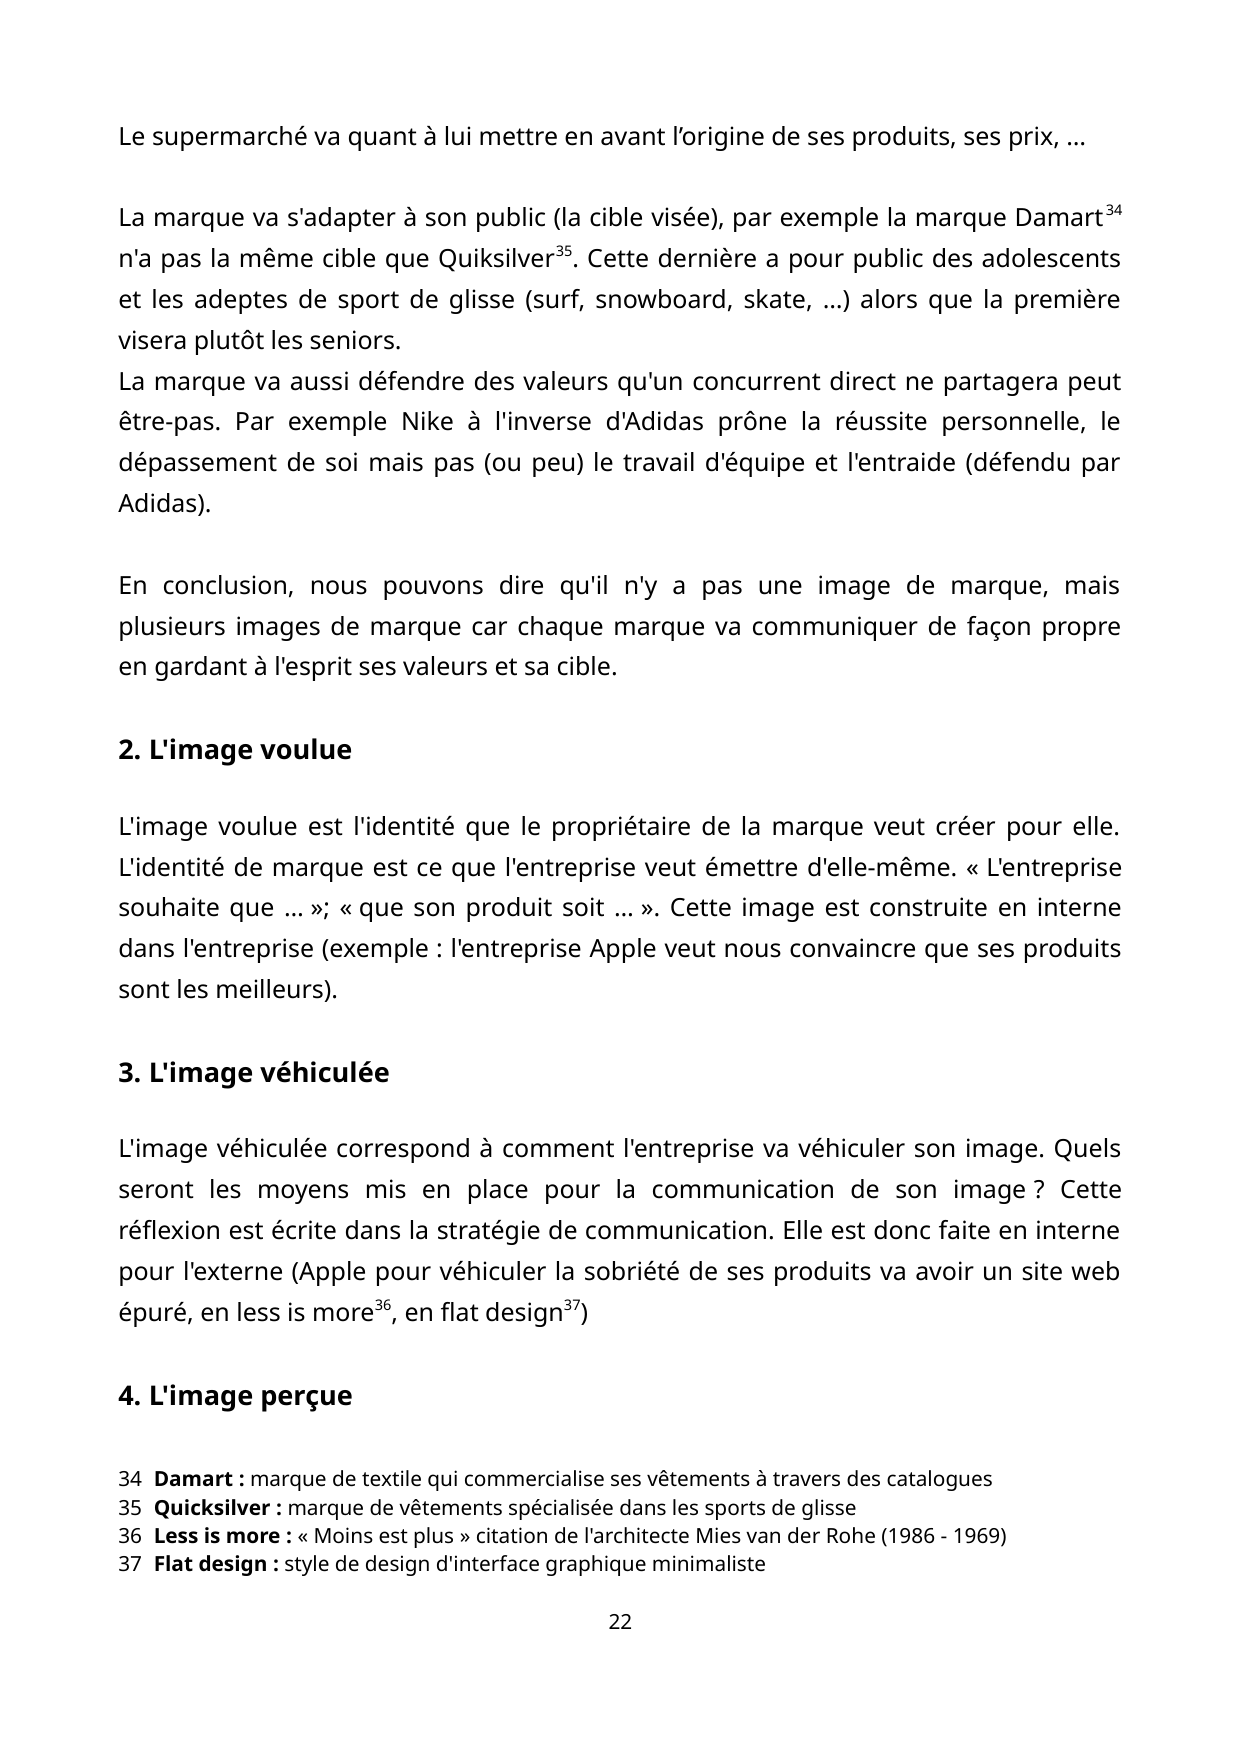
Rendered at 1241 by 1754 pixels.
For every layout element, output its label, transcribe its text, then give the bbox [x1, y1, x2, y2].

text Less is more : « Moins est plus » citation de l'architecte Mies van der Rohe (1986 - 1969) [118, 1521, 1122, 1549]
text La marque va s'adapter à son public (la cible visée), par exemple la marque Damart n'a pas la même cible que Quiksilver. Cette dernière a pour public des adolescents et les adeptes de sport de glisse (surf, snowboard, skate, …) alors que la première visera plutôt les seniors. [118, 200, 1122, 356]
text En conclusion, nous pouvons dire qu'il n'y a pas une image de marque, mais plusieurs images de marque car chaque marque va communiquer de façon propre en gardant à l'esprit ses valeurs et sa cible. [118, 567, 1122, 683]
text Damart : marque de textile qui commercialise ses vêtements à travers des catalogues [118, 1464, 1122, 1493]
subtitle L'image voulue [118, 731, 1122, 767]
subtitle L'image véhiculée [118, 1053, 1122, 1090]
text Quicksilver : marque de vêtements spécialisée dans les sports de glisse [118, 1493, 1122, 1521]
text L'image véhiculée correspond à comment l'entreprise va véhiculer son image. Quels seront les moyens mis en place pour la communication de son image ? Cette réflexion est écrite dans la stratégie de communication. Elle est donc faite en interne pour l'externe (Apple pour véhiculer la sobriété de ses produits va avoir un site web épuré, en less is more, en flat design) [118, 1131, 1122, 1328]
text Le supermarché va quant à lui mettre en avant l’origine de ses produits, ses prix, … [118, 118, 1122, 152]
subtitle L'image perçue [118, 1376, 1122, 1413]
text Flat design : style de design d'interface graphique minimaliste [118, 1549, 1122, 1578]
text L'image voulue est l'identité que le propriétaire de la marque veut créer pour elle. L'identité de marque est ce que l'entreprise veut émettre d'elle-même. « L'entreprise souhaite que … »; « que son produit soit … ». Cette image est construite en interne dans l'entreprise (exemple : l'entreprise Apple veut nous convaincre que ses produits sont les meilleurs). [118, 808, 1122, 1006]
text La marque va aussi défendre des valeurs qu'un concurrent direct ne partagera peut être-pas. Par exemple Nike à l'inverse d'Adidas prône la réussite personnelle, le dépassement de soi mais pas (ou peu) le travail d'équipe et l'entraide (défendu par Adidas). [118, 363, 1122, 520]
